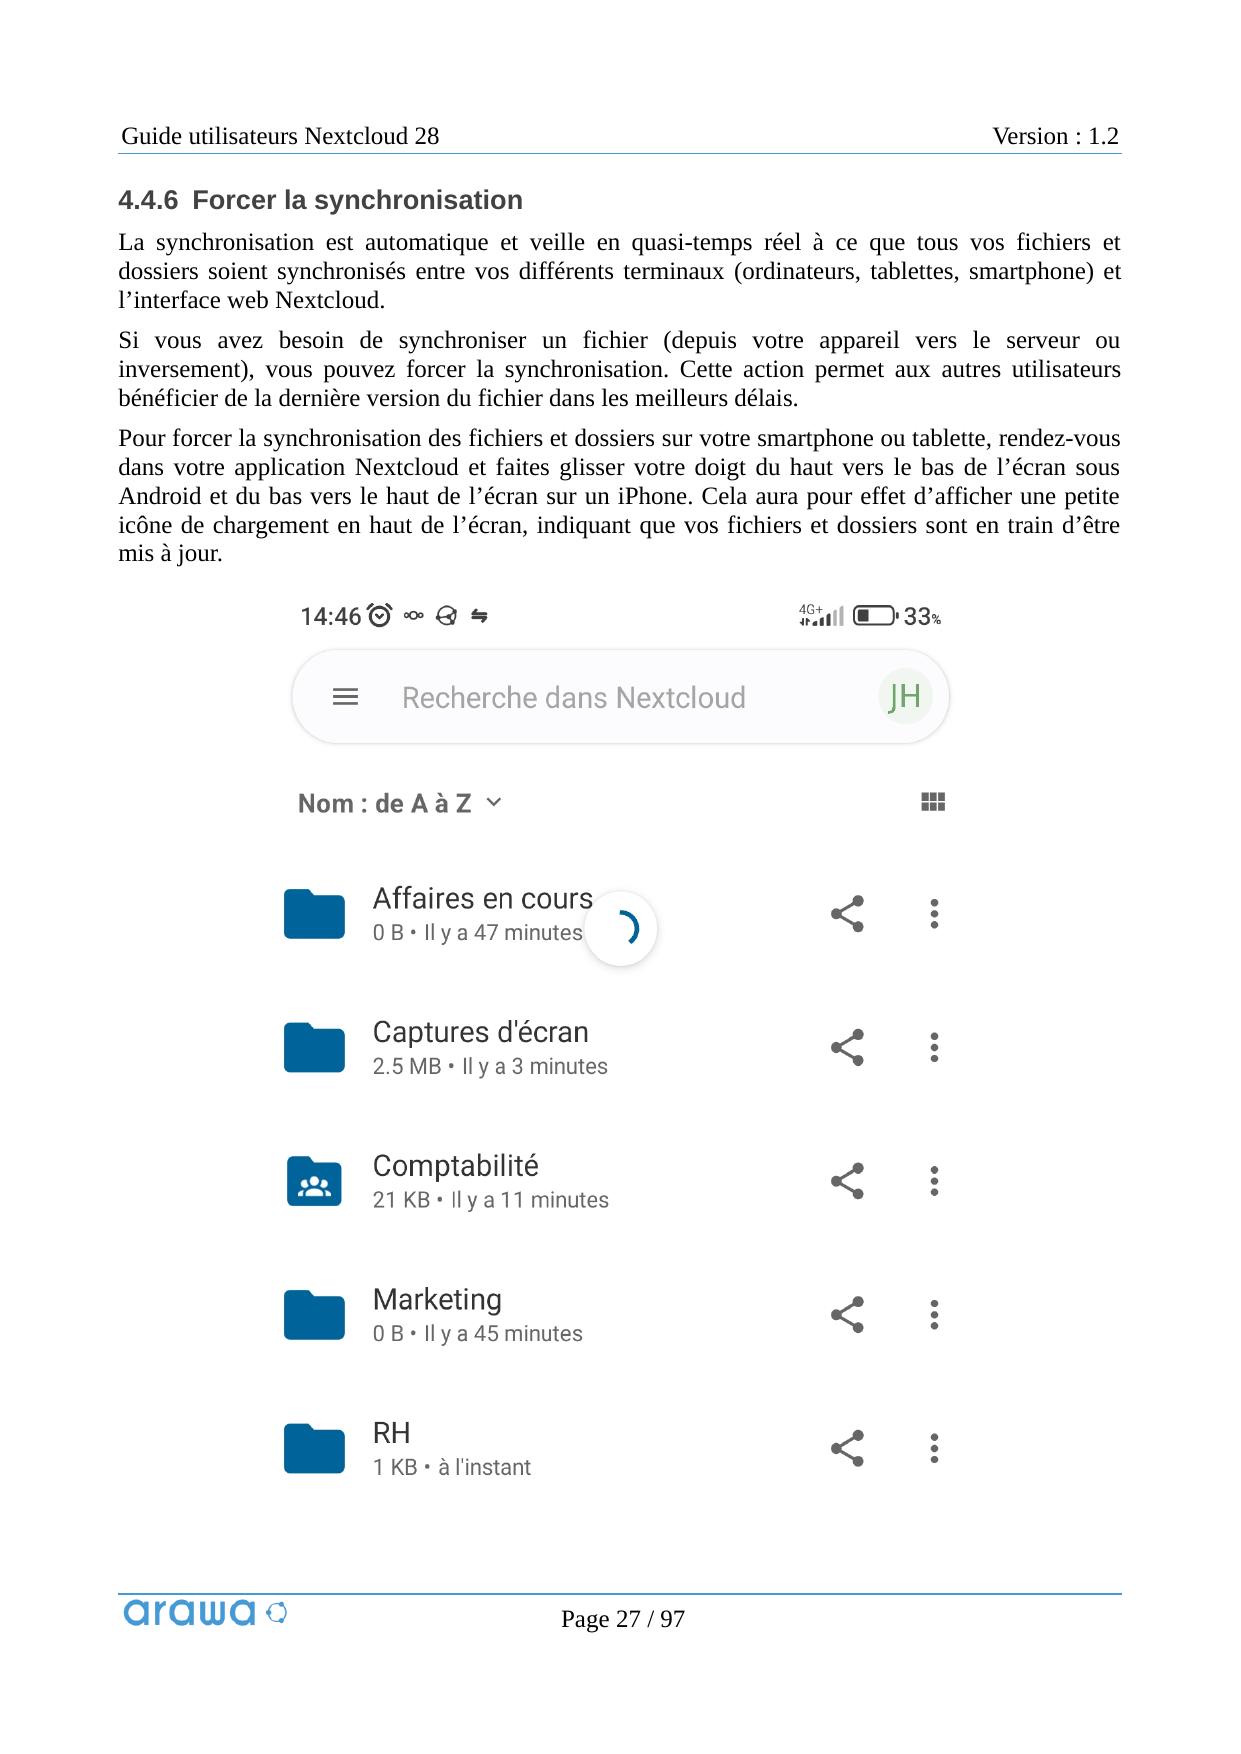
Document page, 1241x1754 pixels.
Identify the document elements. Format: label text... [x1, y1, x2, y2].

text Pour forcer la synchronisation des fichiers et dossiers sur votre smartphone ou tablette, rendez-vous dans votre application Nextcloud et faites glisser votre doigt du haut vers le bas de l’écran sous Android et du bas vers le haut de l’écran sur un iPhone. Cela aura pour effet d’afficher une petite icône de chargement en haut de l’écran, indiquant que vos fichiers et dossiers sont en train d’être mis à jour. [118, 423, 1122, 567]
picture [121, 1597, 290, 1628]
subtitle Forcer la synchronisation [118, 184, 1122, 215]
text Si vous avez besoin de synchroniser un fichier (depuis votre appareil vers le serveur ou inversement), vous pouvez forcer la synchronisation. Cette action permet aux autres utilisateurs bénéficier de la dernière version du fichier dans les meilleurs délais. [118, 326, 1122, 412]
text La synchronisation est automatique et veille en quasi-temps réel à ce que tous vos fichiers et dossiers soient synchronisés entre vos différents terminaux (ordinateurs, tablettes, smartphone) et l’interface web Nextcloud. [118, 227, 1122, 314]
